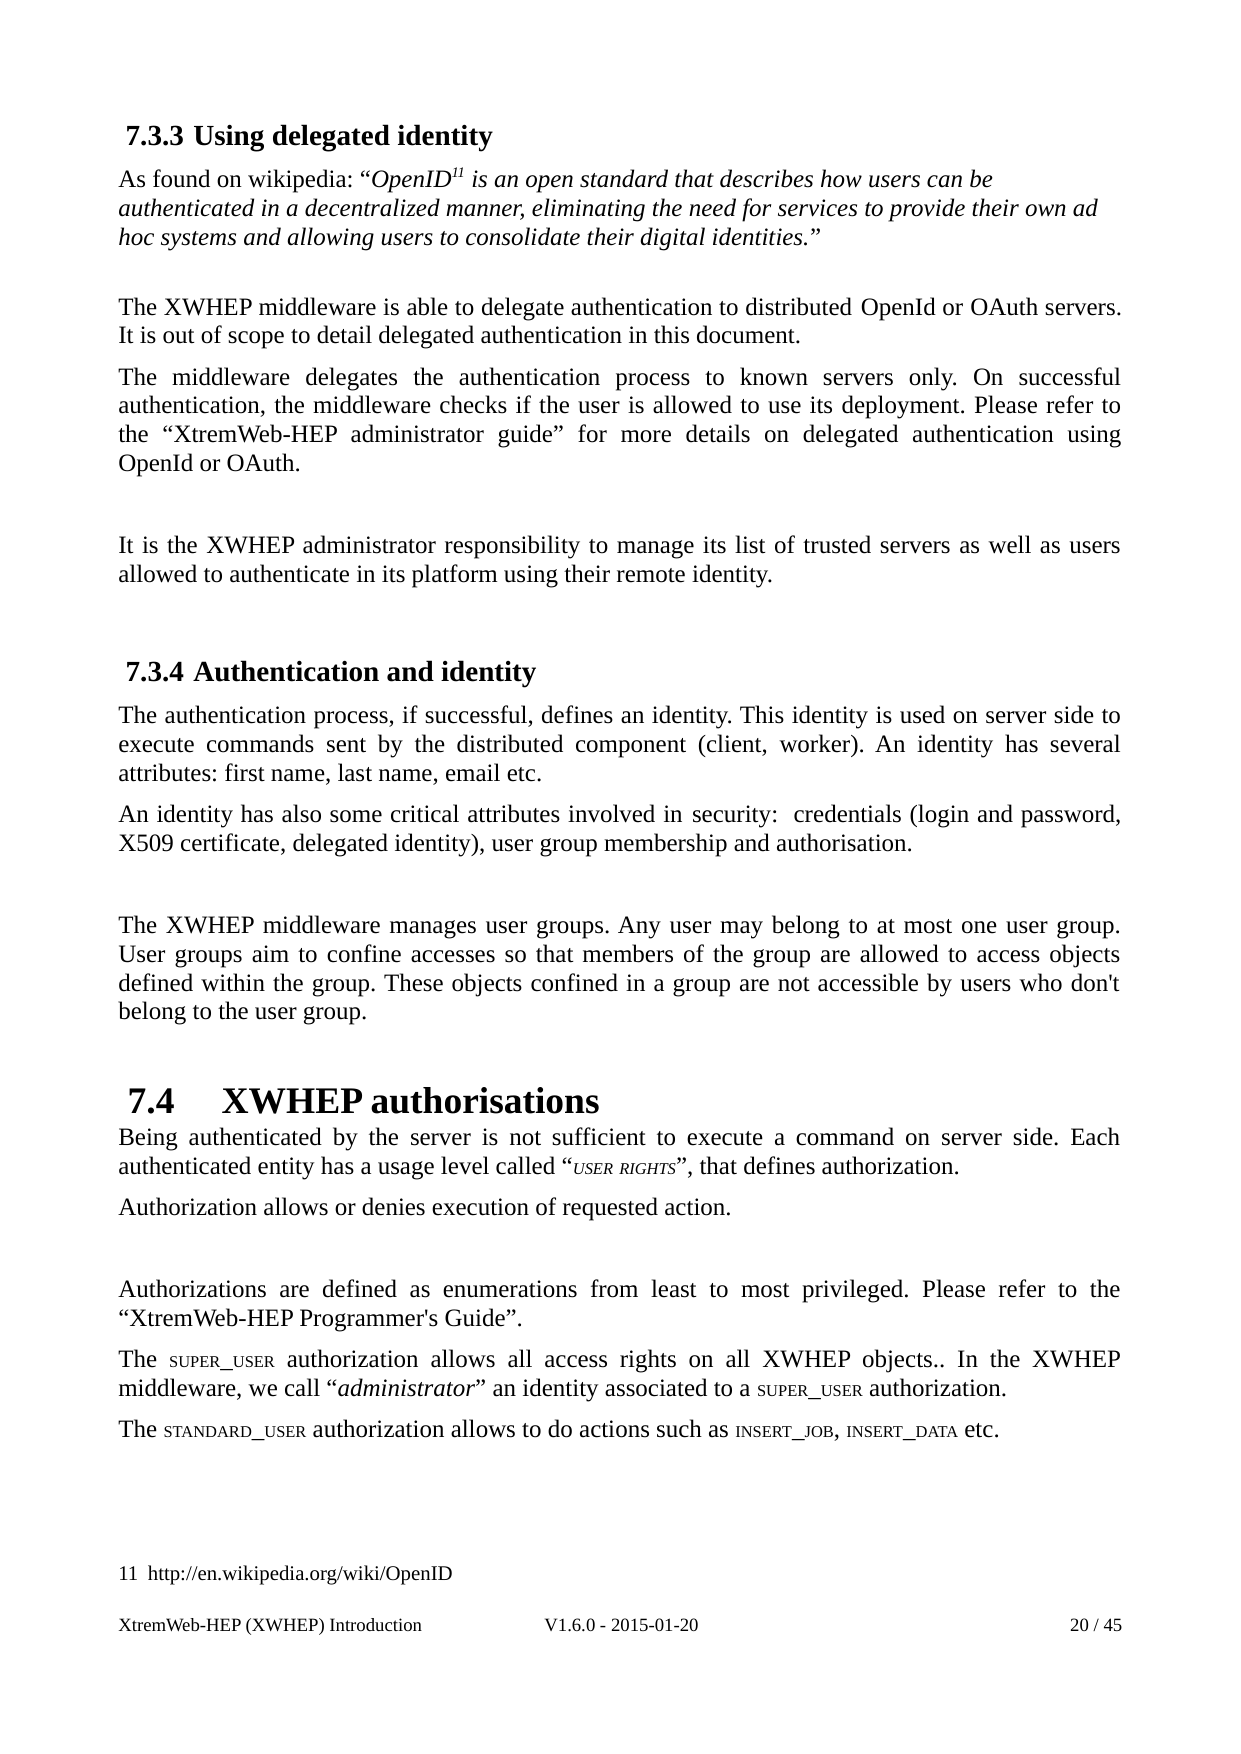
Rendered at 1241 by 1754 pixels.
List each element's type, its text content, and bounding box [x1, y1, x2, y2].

text The XWHEP middleware is able to delegate authentication to distributed OpenId or OAuth servers. It is out of scope to detail delegated authentication in this document. [118, 292, 1122, 349]
text It is the XWHEP administrator responsibility to manage its list of trusted servers as well as users allowed to authenticate in its platform using their remote identity. [118, 530, 1122, 588]
text Authorization allows or denies execution of requested action. [118, 1192, 1122, 1221]
text Authorizations are defined as enumerations from least to most privileged. Please refer to the “XtremWeb-HEP Programmer's Guide”. [118, 1274, 1122, 1332]
text The XWHEP middleware manages user groups. Any user may belong to at most one user group. User groups aim to confine accesses so that members of the group are allowed to access objects defined within the group. These objects confined in a group are not accessible by users who don't belong to the user group. [118, 910, 1122, 1025]
text An identity has also some critical attributes involved in security: credentials (login and password, X509 certificate, delegated identity), user group membership and authorisation. [118, 799, 1122, 856]
text The authentication process, if successful, defines an identity. This identity is used on server side to execute commands sent by the distributed component (client, worker). An identity has several attributes: first name, last name, email etc. [118, 700, 1122, 786]
text The middleware delegates the authentication process to known servers only. On successful authentication, the middleware checks if the user is allowed to use its deployment. Please refer to the “XtremWeb-HEP administrator guide” for more details on delegated authentication using OpenId or OAuth. [118, 362, 1122, 477]
text The standard_user authorization allows to do actions such as insert_job, insert_data etc. [118, 1414, 1122, 1443]
subtitle Authentication and identity [118, 654, 1122, 688]
text Being authenticated by the server is not sufficient to execute a command on server side. Each authenticated entity has a usage level called “user rights”, that defines authorization. [118, 1122, 1122, 1179]
text The super_user authorization allows all access rights on all XWHEP objects.. In the XWHEP middleware, we call “administrator” an identity associated to a super_user authorization. [118, 1344, 1122, 1402]
text As found on wikipedia: “OpenID is an open standard that describes how users can be authenticated in a decentralized manner, eliminating the need for services to provide their own ad hoc systems and allowing users to consolidate their digital identities.” [118, 164, 1122, 250]
subtitle XWHEP authorisations [118, 1079, 1122, 1122]
subtitle Using delegated identity [118, 118, 1122, 152]
text http://en.wikipedia.org/wiki/OpenID [118, 1561, 1122, 1585]
